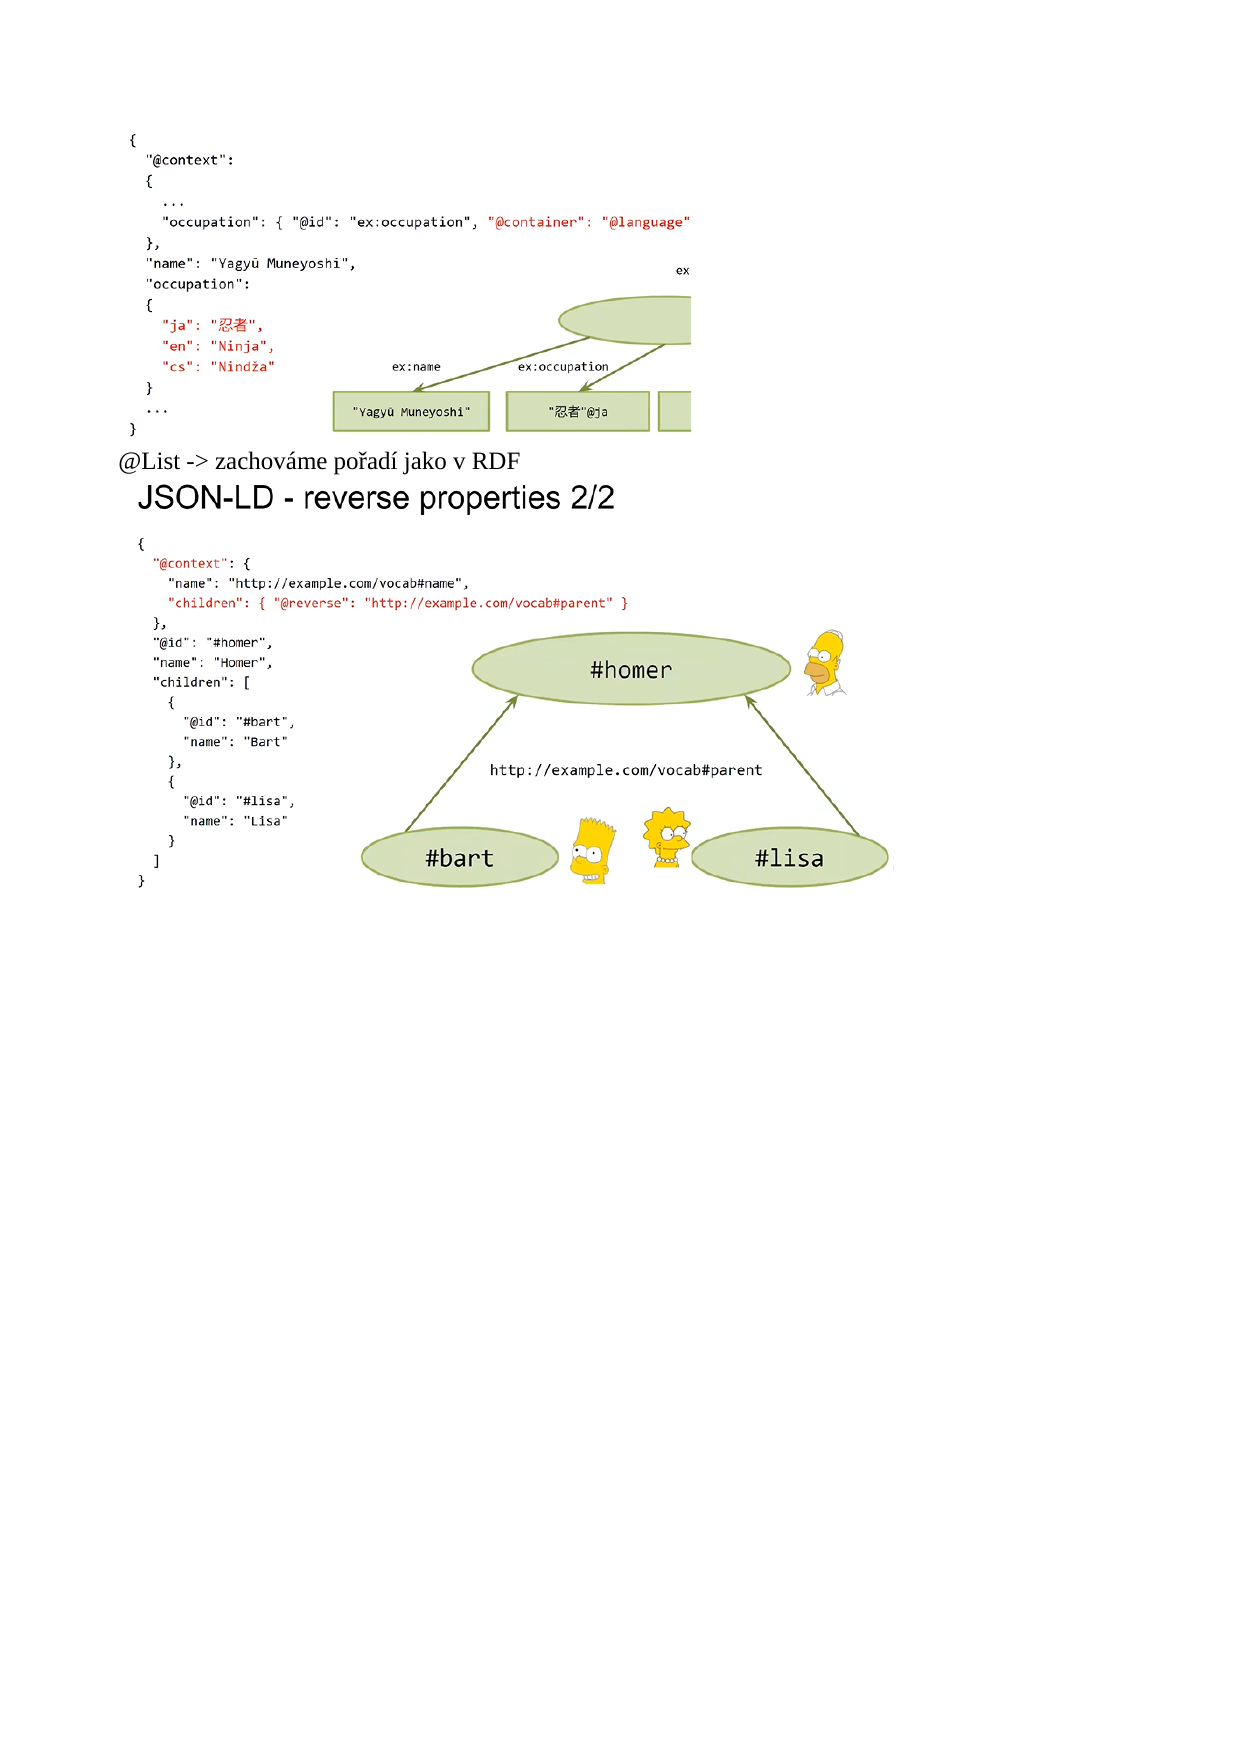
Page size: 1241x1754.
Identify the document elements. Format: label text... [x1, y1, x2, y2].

text @List -> zachováme pořadí jako v RDF [118, 446, 1122, 889]
picture [118, 475, 894, 890]
picture [118, 118, 692, 447]
